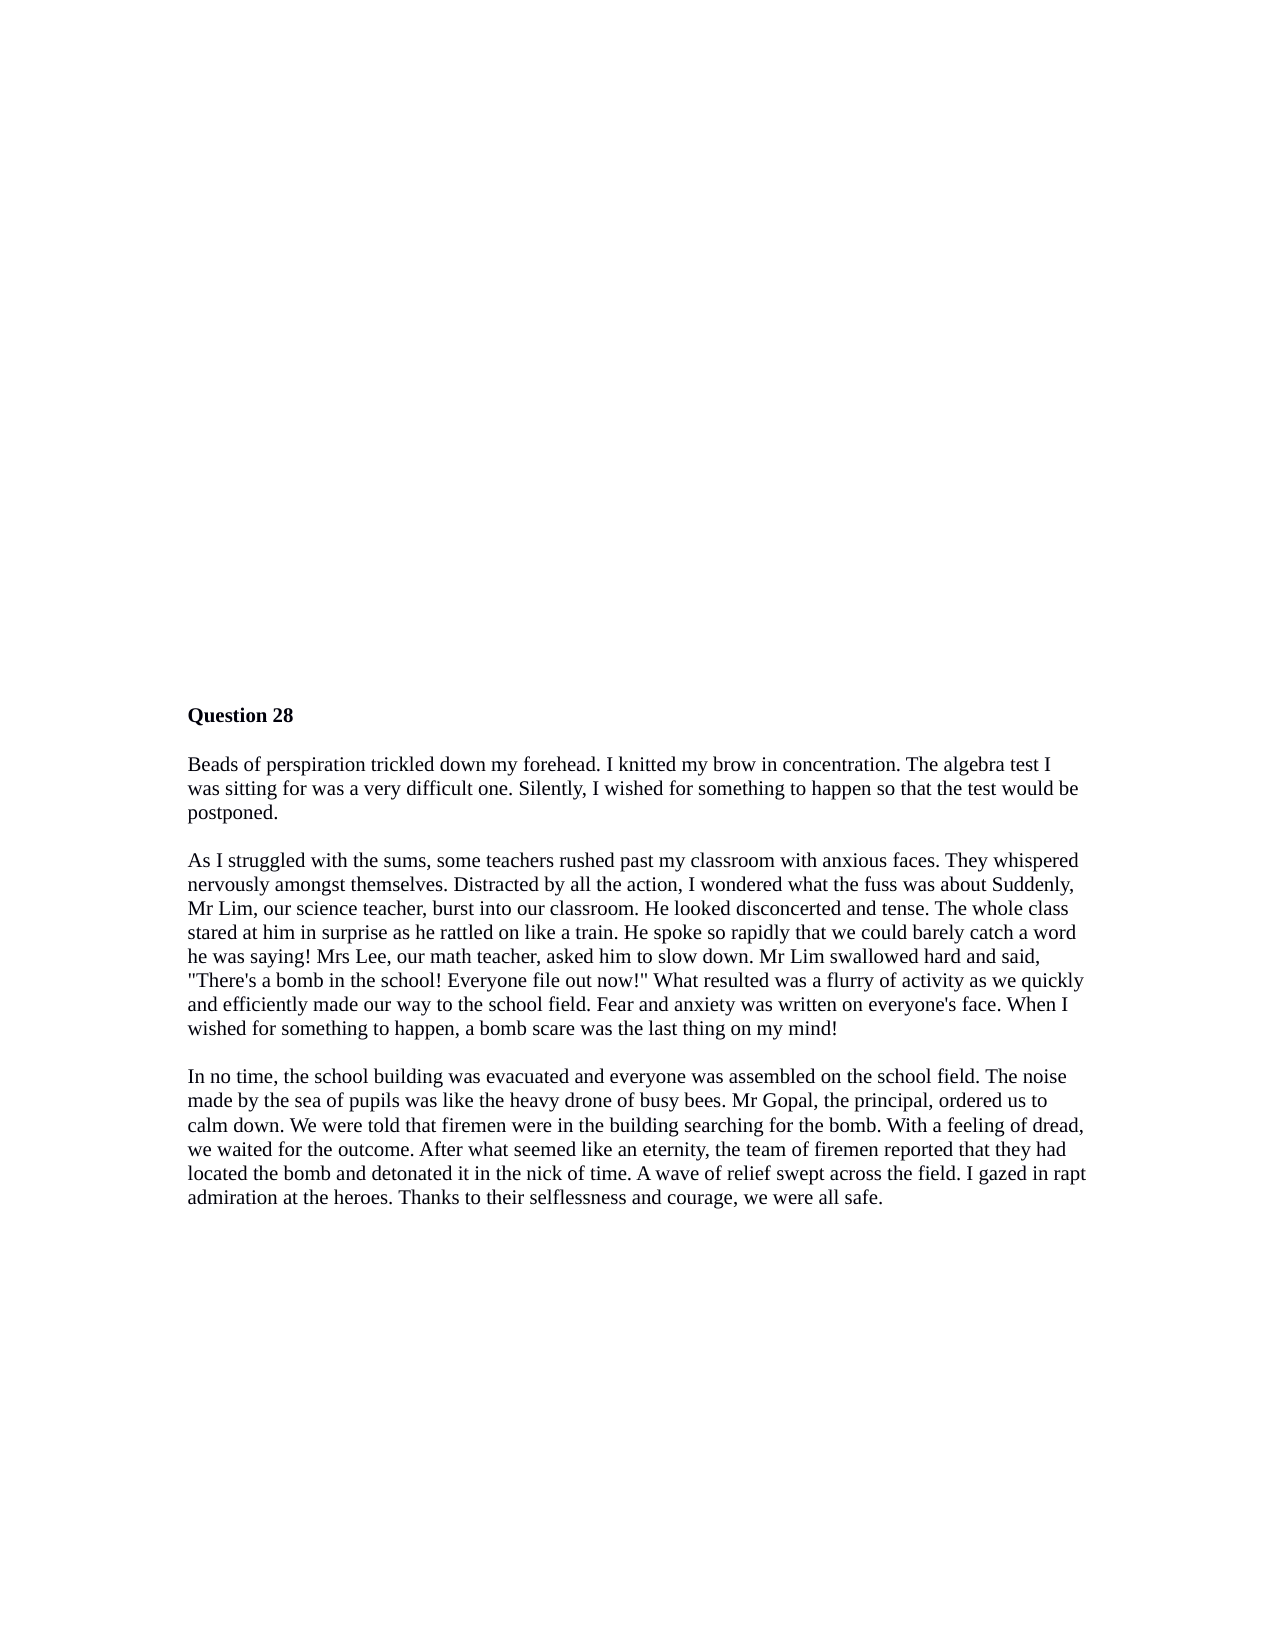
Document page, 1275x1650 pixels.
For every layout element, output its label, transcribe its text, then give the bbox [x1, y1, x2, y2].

text Beads of perspiration trickled down my forehead. I knitted my brow in concentration. The algebra test I was sitting for was a very difficult one. Silently, I wished for something to happen so that the test would be postponed. [187, 752, 1087, 824]
text In no time, the school building was evacuated and everyone was assembled on the school field. The noise made by the sea of pupils was like the heavy drone of busy bees. Mr Gopal, the principal, ordered us to calm down. We were told that firemen were in the building searching for the bomb. With a feeling of dread, we waited for the outcome. After what seemed like an eternity, the team of firemen reported that they had located the bomb and detonated it in the nick of time. A wave of relief swept across the field. I gazed in rapt admiration at the heroes. Thanks to their selflessness and courage, we were all safe. [187, 1064, 1087, 1209]
text As I struggled with the sums, some teachers rushed past my classroom with anxious faces. They whispered nervously amongst themselves. Distracted by all the action, I wondered what the fuss was about Suddenly, Mr Lim, our science teacher, burst into our classroom. He looked disconcerted and tense. The whole class stared at him in surprise as he rattled on like a train. He spoke so rapidly that we could barely catch a word he was saying! Mrs Lee, our math teacher, asked him to slow down. Mr Lim swallowed hard and said, "There's a bomb in the school! Everyone file out now!" What resulted was a flurry of activity as we quickly and efficiently made our way to the school field. Fear and anxiety was written on everyone's face. When I wished for something to happen, a bomb scare was the last thing on my mind! [187, 848, 1087, 1040]
text Question 28 [187, 703, 1087, 727]
